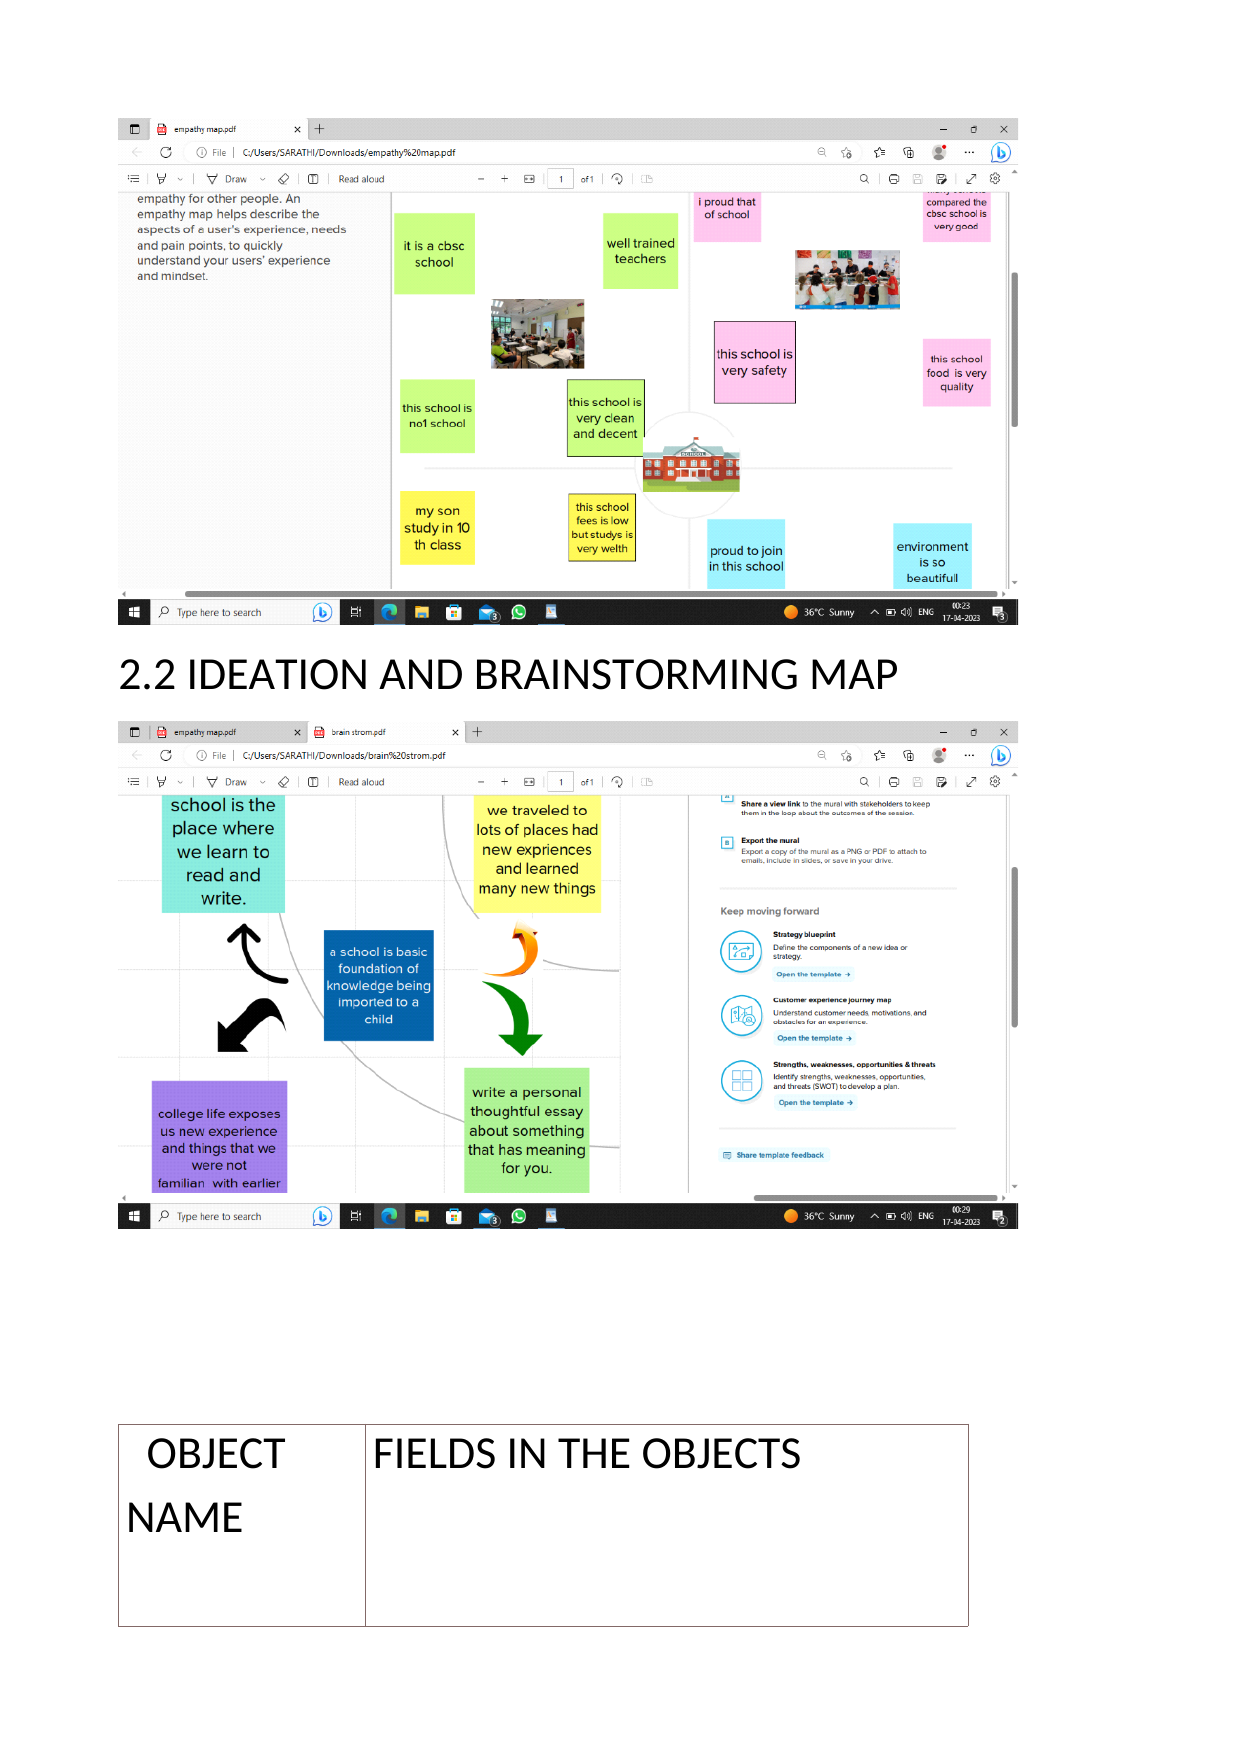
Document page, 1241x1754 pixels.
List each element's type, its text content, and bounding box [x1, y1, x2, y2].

table_header FIELDS IN THE OBJECTS [366, 1425, 968, 1626]
table_header OBJECT NAME [119, 1425, 365, 1626]
text 2.2 IDEATION AND BRAINSTORMING MAP [118, 645, 1122, 701]
